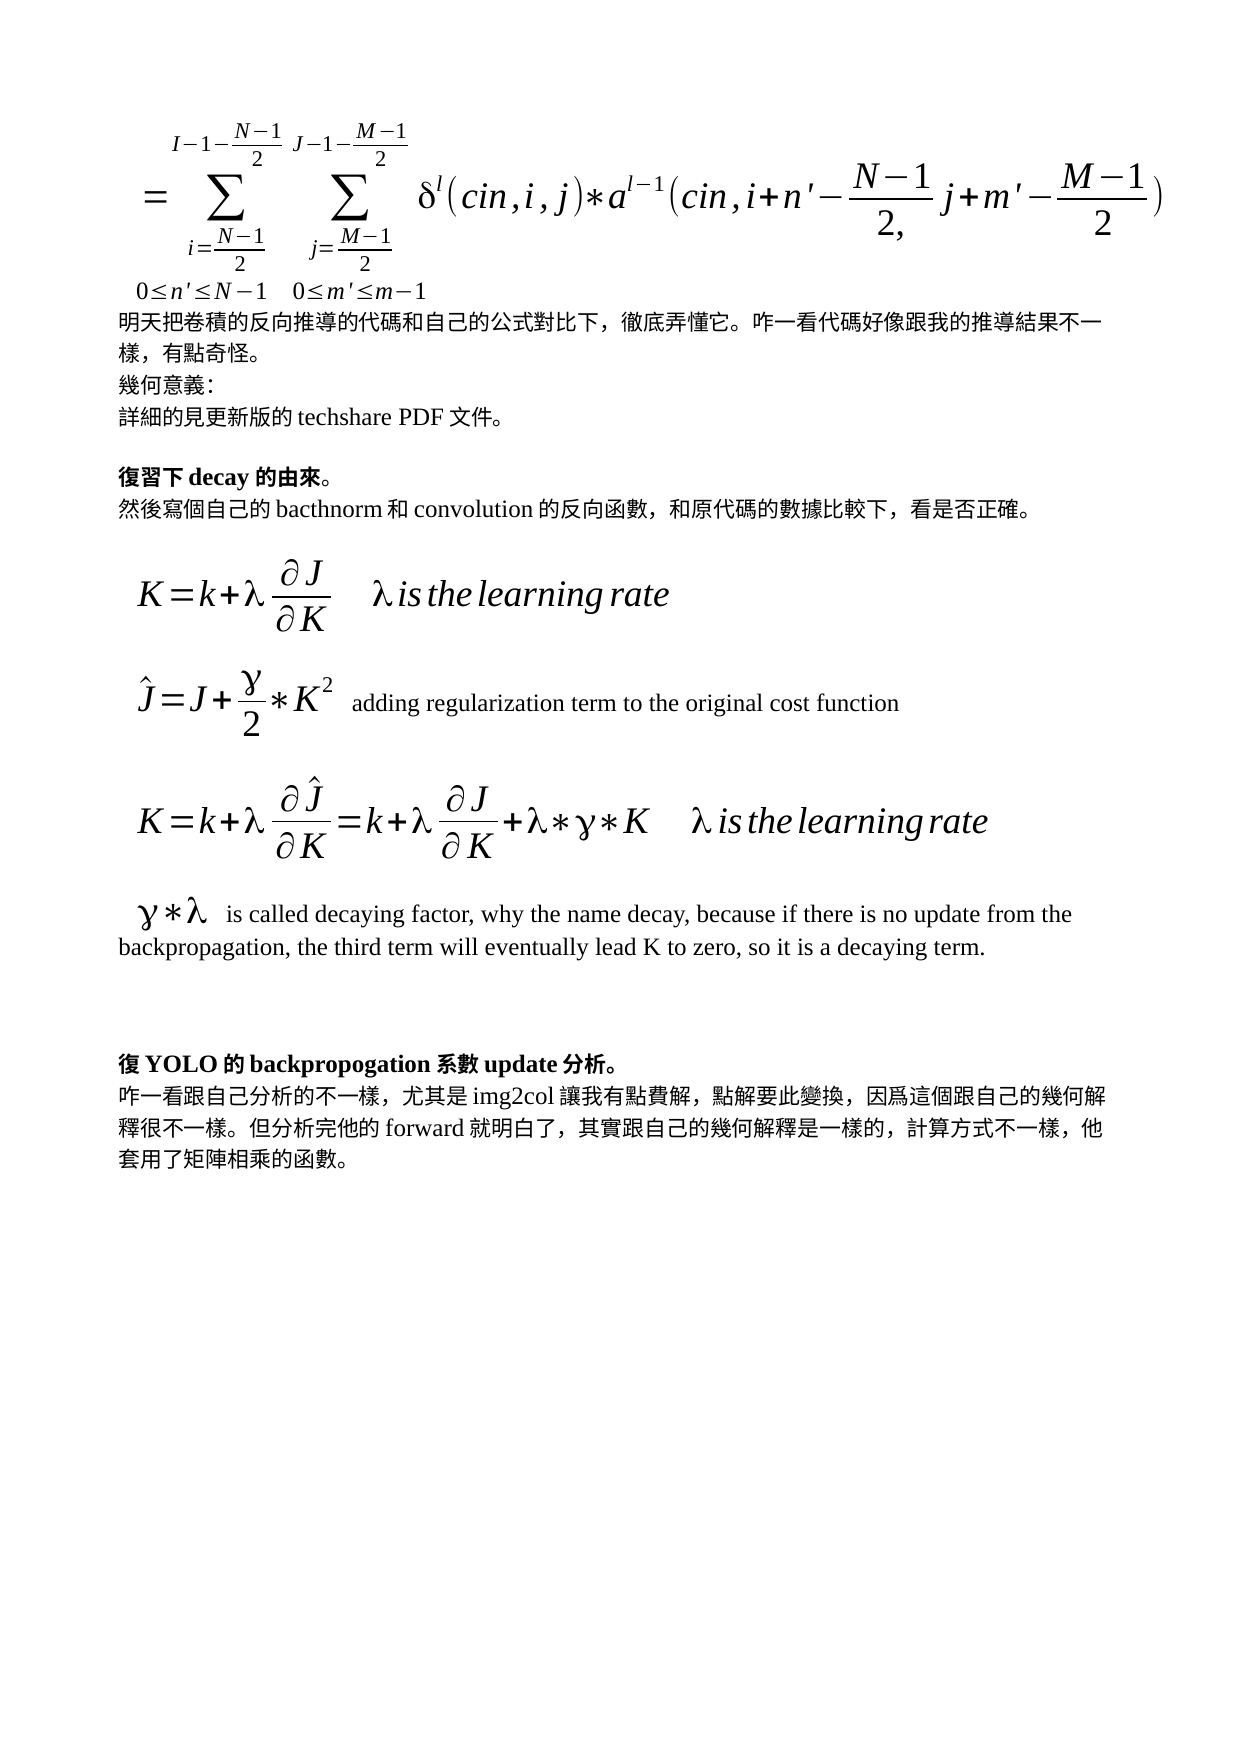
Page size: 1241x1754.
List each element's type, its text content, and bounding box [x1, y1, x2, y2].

text 幾何意義： [118, 368, 1122, 399]
text 詳細的見更新版的techshare PDF文件。 [118, 399, 1122, 431]
text 咋一看跟自己分析的不一樣，尤其是img2col讓我有點費解，點解要此變換，因爲這個跟自己的幾何解釋很不一樣。但分析完他的forward就明白了，其實跟自己的幾何解釋是一樣的，計算方式不一樣，他套用了矩陣相乘的函數。 [118, 1079, 1122, 1174]
text 明天把卷積的反向推導的代碼和自己的公式對比下，徹底弄懂它。咋一看代碼好像跟我的推導結果不一樣，有點奇怪。 [118, 304, 1122, 368]
text 復YOLO的backpropogation系數update分析。 [118, 1047, 1122, 1079]
text 然後寫個自己的bacthnorm和convolution的反向函數，和原代碼的數據比較下，看是否正確。 [118, 492, 1122, 523]
text adding regularization term to the original cost function [118, 669, 1122, 745]
text is called decaying factor, why the name decay, because if there is no update from the backpropagation, the third term will eventually lead K to zero, so it is a decaying term. [118, 895, 1122, 961]
text 復習下decay 的由來。 [118, 460, 1122, 492]
